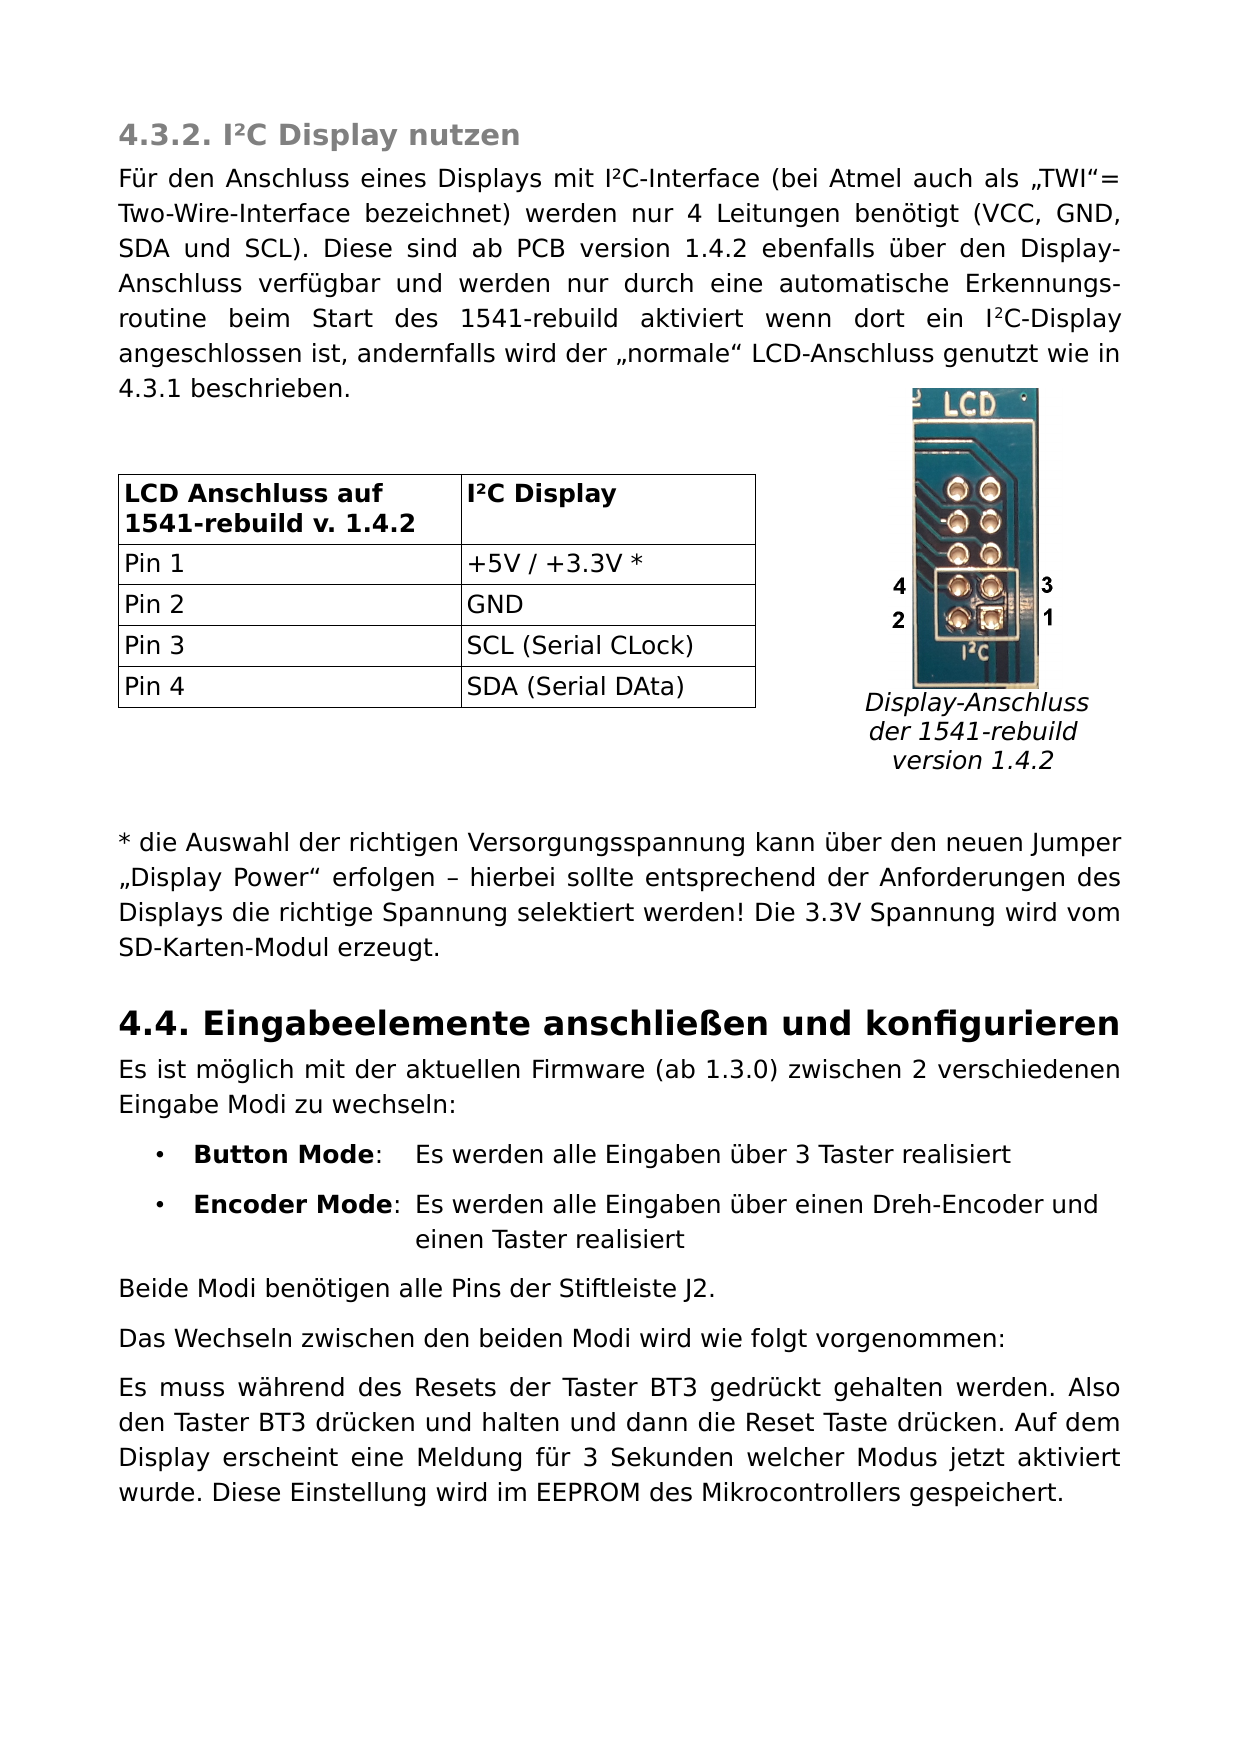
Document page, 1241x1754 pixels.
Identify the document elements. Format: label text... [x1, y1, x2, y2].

table_cell +5V / +3.3V * [462, 545, 755, 584]
table_header LCD Anschluss auf 1541-rebuild v. 1.4.2 [119, 475, 461, 544]
table_cell Pin 2 [119, 585, 461, 625]
table_cell SDA (Serial DAta) [462, 667, 755, 707]
text * die Auswahl der richtigen Versorgungsspannung kann über den neuen Jumper „Display Power“ erfolgen – hierbei sollte entsprechend der Anforderungen des Displays die richtige Spannung selektiert werden! Die 3.3V Spannung wird vom SD-Karten-Modul erzeugt. [118, 829, 1122, 963]
table_cell Pin 4 [119, 667, 461, 707]
table_header I²C Display [462, 475, 755, 544]
text Das Wechseln zwischen den beiden Modi wird wie folgt vorgenommen: [118, 1324, 1122, 1353]
list Encoder Mode: Es werden alle Eingaben über einen Dreh-Encoder und einen Taster realisiert [156, 1190, 1122, 1254]
table_cell SCL (Serial CLock) [462, 626, 755, 666]
table_cell GND [462, 585, 755, 625]
text An Display-Anschluss der 1541-rebuild version 1.4.2 [848, 401, 1101, 776]
text Beide Modi benötigen alle Pins der Stiftleiste J2. [118, 1274, 1122, 1303]
subtitle Eingabeelemente anschließen und konfigurieren [118, 1004, 1122, 1043]
text Es ist möglich mit der aktuellen Firmware (ab 1.3.0) zwischen 2 verschiedenen Eingabe Modi zu wechseln: [118, 1056, 1122, 1120]
table_cell Pin 1 [119, 545, 461, 584]
text Für den Anschluss eines Displays mit I²C-Interface (bei Atmel auch als „TWI“= Two-Wire-Interface bezeichnet) werden nur 4 Leitungen benötigt (VCC, GND, SDA und SCL). Diese sind ab PCB version 1.4.2 ebenfalls über den Display-Anschluss verfügbar und werden nur durch eine automatische Erkennungs-routine beim Start des 1541-rebuild aktiviert wenn dort ein I2C-Display angeschlossen ist, andernfalls wird der „normale“ LCD-Anschluss genutzt wie in 4.3.1 beschrieben. [118, 164, 1122, 781]
picture [888, 388, 1063, 689]
table_cell Pin 3 [119, 626, 461, 666]
subtitle I²C Display nutzen [118, 118, 1122, 152]
list Button Mode: Es werden alle Eingaben über 3 Taster realisiert [156, 1140, 1122, 1169]
text Es muss während des Resets der Taster BT3 gedrückt gehalten werden. Also den Taster BT3 drücken und halten und dann die Reset Taste drücken. Auf dem Display erscheint eine Meldung für 3 Sekunden welcher Modus jetzt aktiviert wurde. Diese Einstellung wird im EEPROM des Mikrocontrollers gespeichert. [118, 1373, 1122, 1508]
